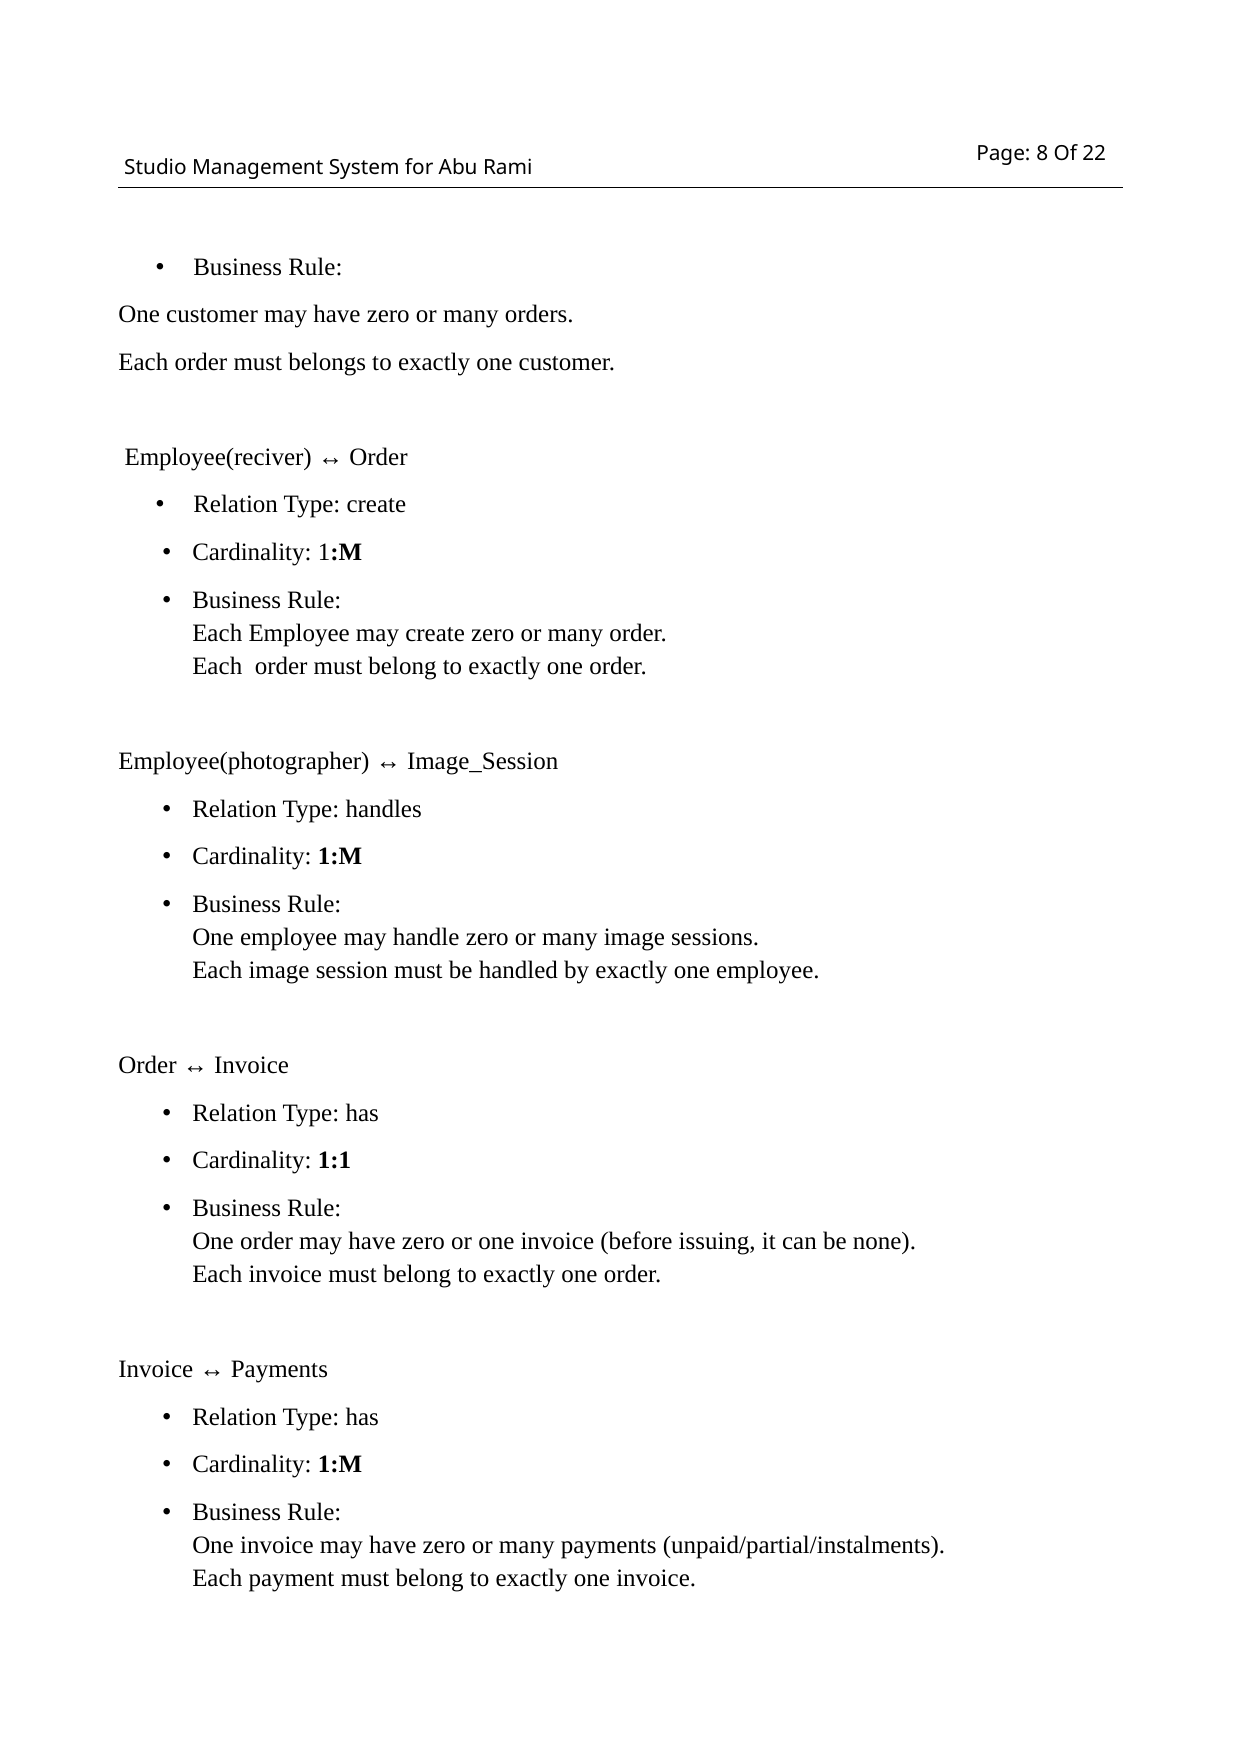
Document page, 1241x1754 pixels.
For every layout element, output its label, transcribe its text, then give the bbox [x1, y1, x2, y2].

list Business Rule: One order may have zero or one invoice (before issuing, it can be none). Each invoice must belong to exactly one order. [162, 1193, 1122, 1288]
text One customer may have zero or many orders. [118, 299, 1122, 328]
list Business Rule: Each Employee may create zero or many order. Each order must belong to exactly one order. [162, 585, 1122, 679]
text Employee(reciver) ↔ Order [118, 442, 1122, 471]
list Cardinality: 1:M [162, 841, 1122, 870]
list Business Rule: One employee may handle zero or many image sessions. Each image session must be handled by exactly one employee. [162, 889, 1122, 984]
text Order ↔ Invoice [118, 1050, 1122, 1079]
list Business Rule: One invoice may have zero or many payments (unpaid/partial/instalments). Each payment must belong to exactly one invoice. [162, 1497, 1122, 1592]
list Relation Type: has [162, 1098, 1122, 1126]
list Relation Type: has [162, 1402, 1122, 1431]
list Cardinality: 1:1 [162, 1145, 1122, 1174]
list Cardinality: 1:M [162, 537, 1122, 566]
list Business Rule: [156, 252, 1122, 280]
list Relation Type: handles [162, 794, 1122, 822]
text Invoice ↔ Payments [118, 1354, 1122, 1383]
list Cardinality: 1:M [162, 1449, 1122, 1478]
list Relation Type: create [156, 489, 1122, 518]
text Each order must belongs to exactly one customer. [118, 347, 1122, 376]
text Employee(photographer) ↔ Image_Session [118, 746, 1122, 775]
